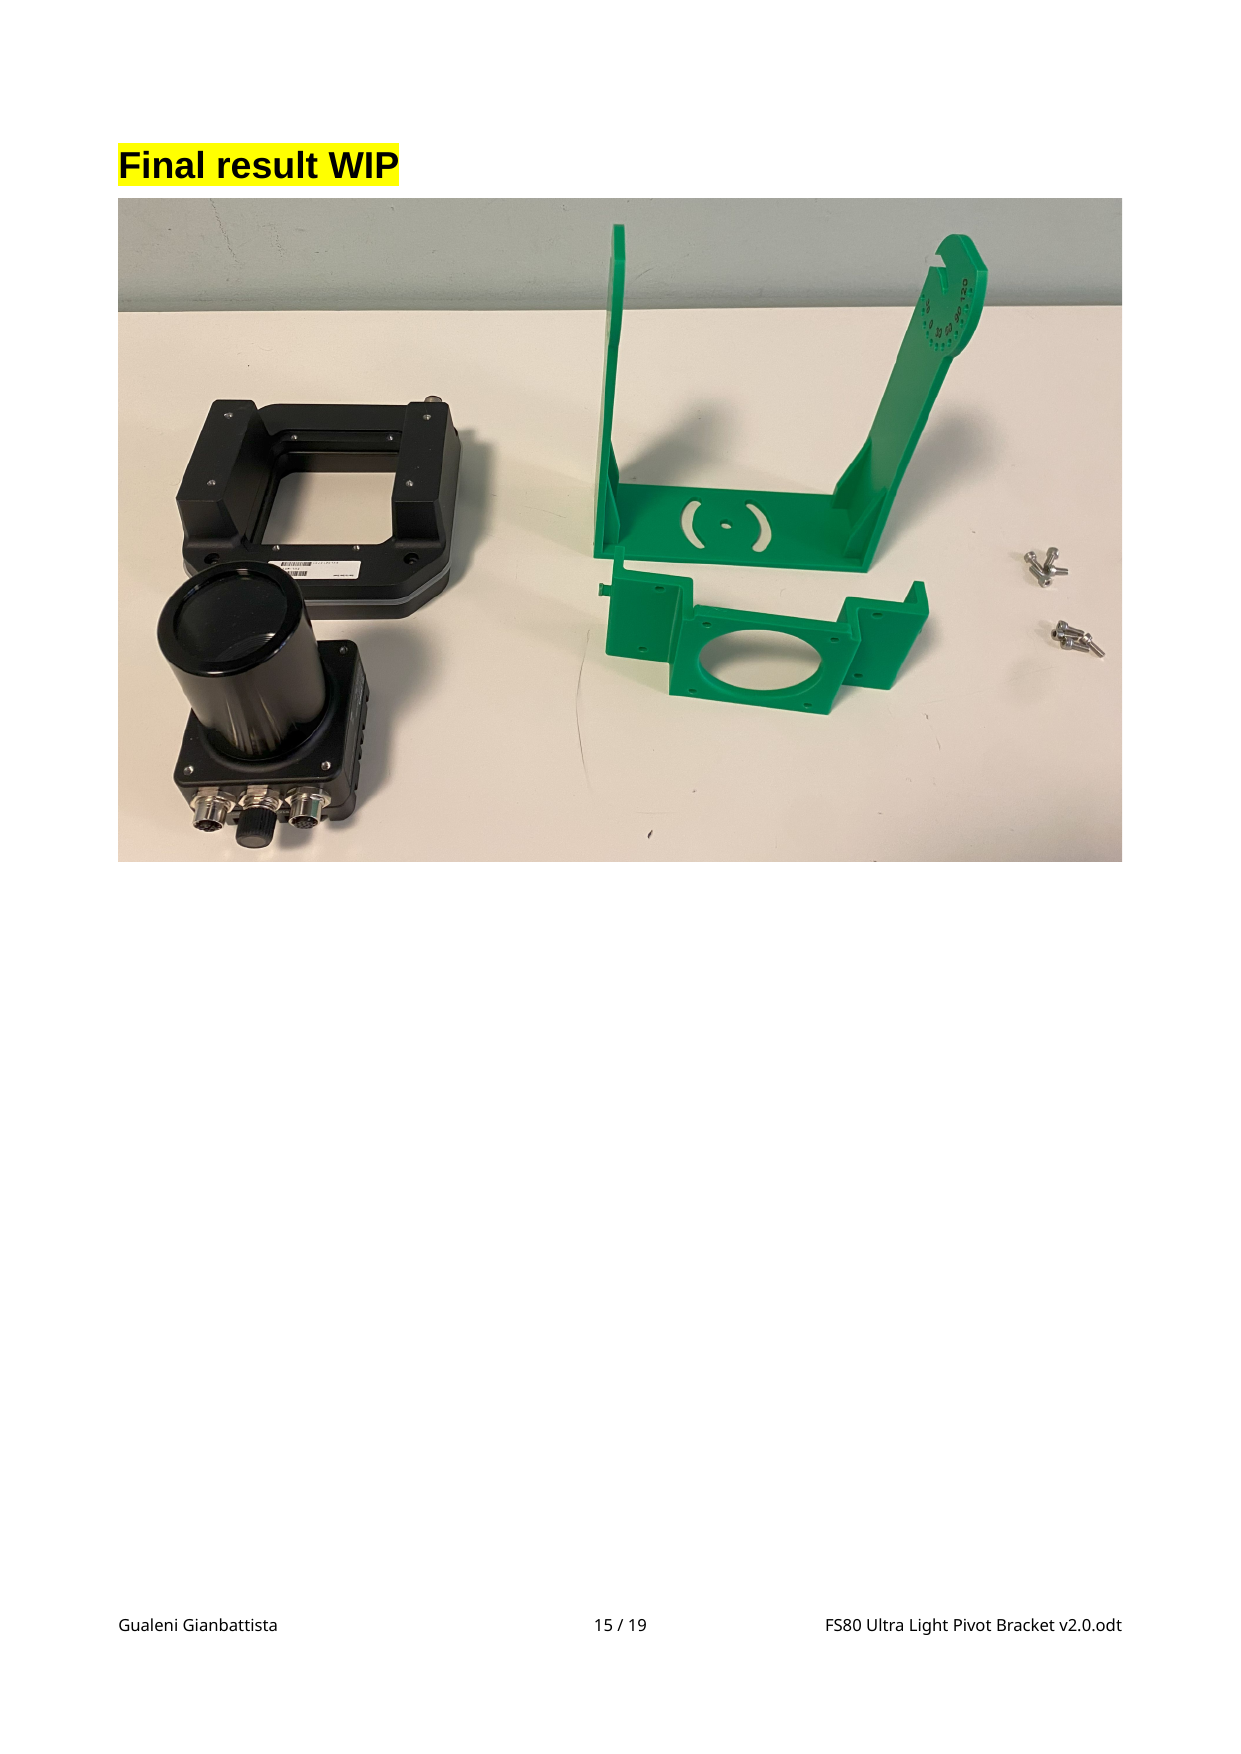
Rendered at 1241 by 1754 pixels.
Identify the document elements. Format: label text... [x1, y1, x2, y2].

subtitle Final result WIP [118, 143, 1122, 186]
picture [118, 198, 1123, 862]
